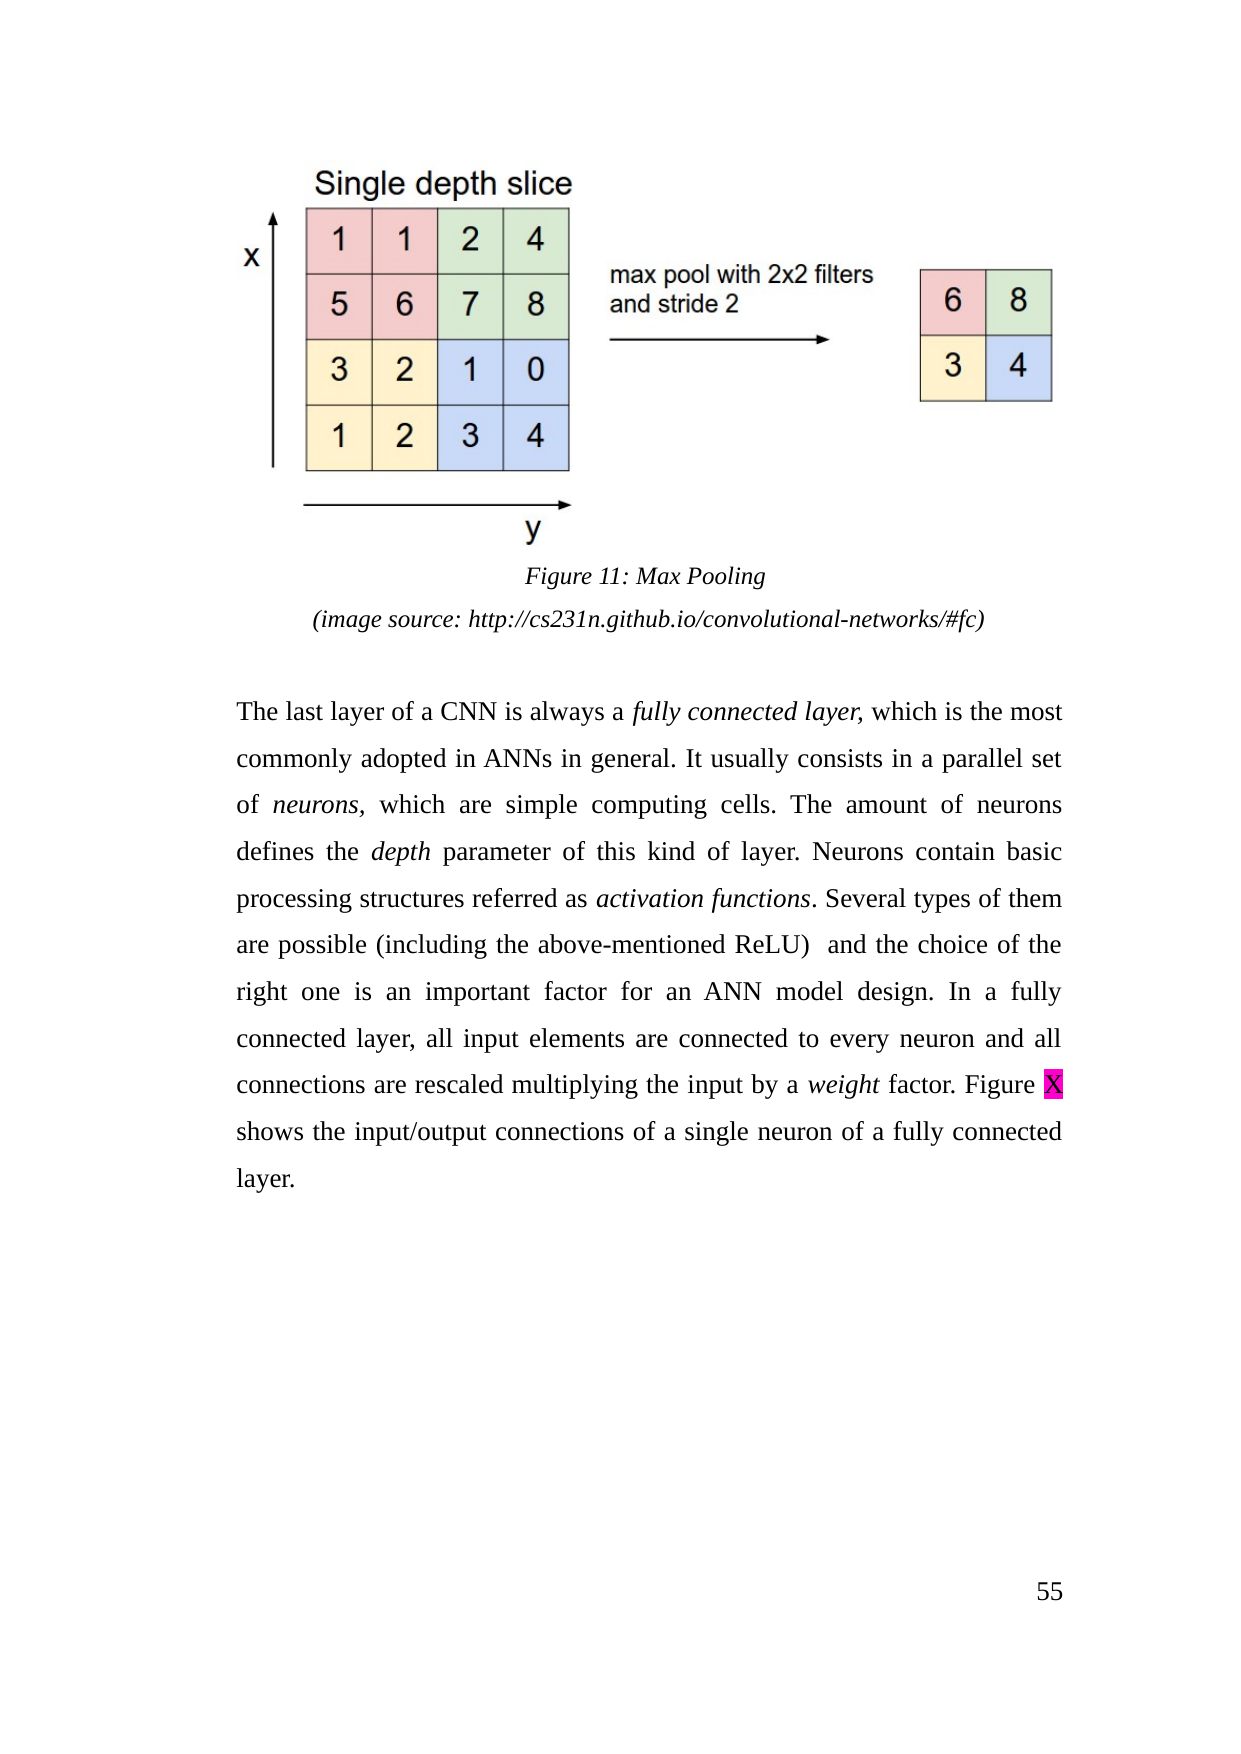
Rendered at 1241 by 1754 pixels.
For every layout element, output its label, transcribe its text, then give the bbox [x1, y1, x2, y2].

text Figure 11: Max Pooling (image source: http://cs231n.github.io/convolutional-networks/#fc) [236, 547, 1063, 633]
picture [236, 160, 1063, 547]
text The last layer of a CNN is always a fully connected layer, which is the most commonly adopted in ANNs in general. It usually consists in a parallel set of neurons, which are simple computing cells. The amount of neurons defines the depth parameter of this kind of layer. Neurons contain basic processing structures referred as activation functions. Several types of them are possible (including the above-mentioned ReLU) and the choice of the right one is an important factor for an ANN model design. In a fully connected layer, all input elements are connected to every neuron and all connections are rescaled multiplying the input by a weight factor. Figure X shows the input/output connections of a single neuron of a fully connected layer. [236, 695, 1063, 1193]
